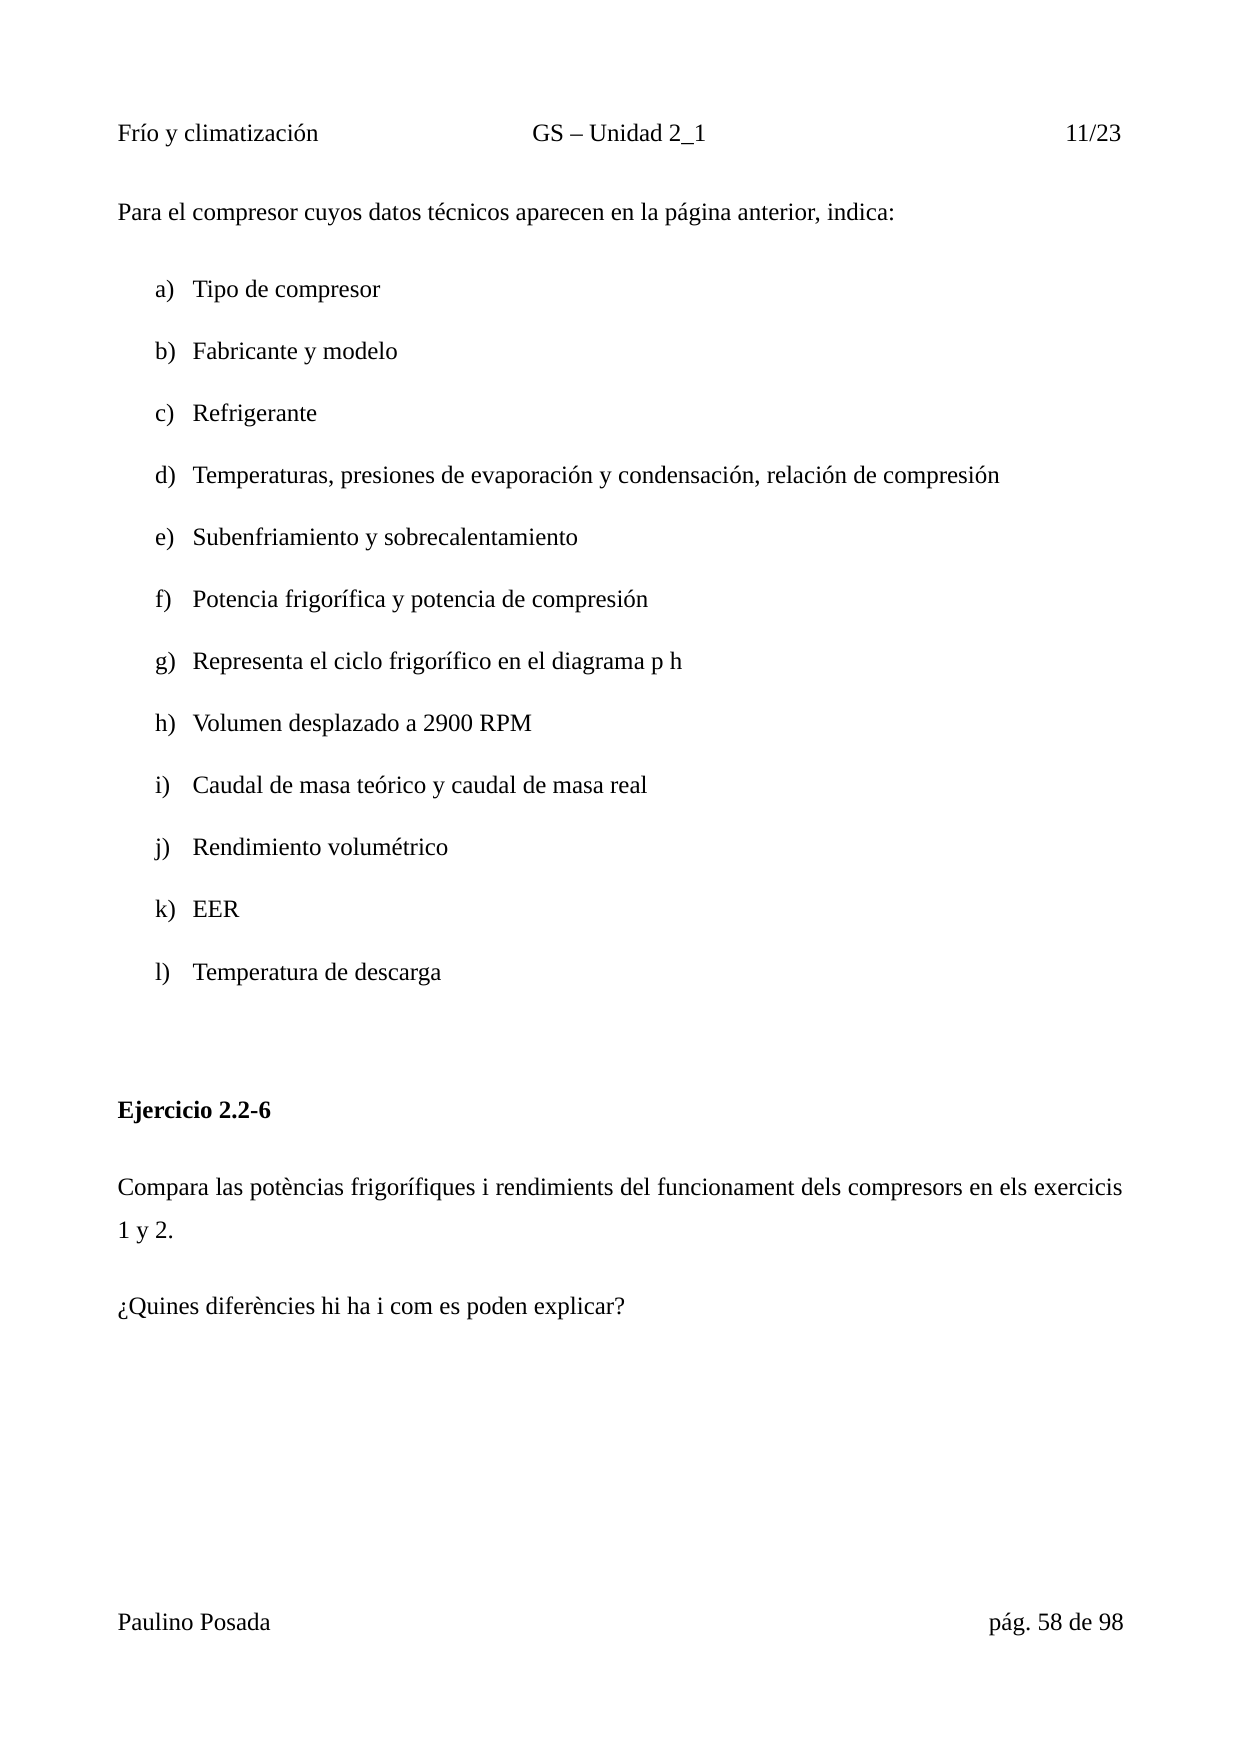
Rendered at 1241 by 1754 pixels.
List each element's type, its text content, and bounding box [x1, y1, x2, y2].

text Ejercicio 2.2-6 [117, 1095, 1123, 1124]
list Representa el ciclo frigorífico en el diagrama p h [155, 646, 1123, 675]
text Para el compresor cuyos datos técnicos aparecen en la página anterior, indica: [117, 197, 1123, 226]
list EER [155, 894, 1123, 923]
list Tipo de compresor [155, 274, 1123, 302]
list Temperatura de descarga [155, 957, 1123, 985]
text Compara las potèncias frigorífiques i rendimients del funcionament dels compresors en els exercicis 1 y 2. [117, 1172, 1123, 1243]
list Volumen desplazado a 2900 RPM [155, 708, 1123, 737]
list Refrigerante [155, 398, 1123, 427]
list Rendimiento volumétrico [155, 832, 1123, 861]
list Temperaturas, presiones de evaporación y condensación, relación de compresión [155, 460, 1123, 489]
text ¿Quines diferències hi ha i com es poden explicar? [117, 1291, 1123, 1320]
list Fabricante y modelo [155, 336, 1123, 364]
list Potencia frigorífica y potencia de compresión [155, 584, 1123, 613]
list Subenfriamiento y sobrecalentamiento [155, 522, 1123, 551]
list Caudal de masa teórico y caudal de masa real [155, 770, 1123, 799]
